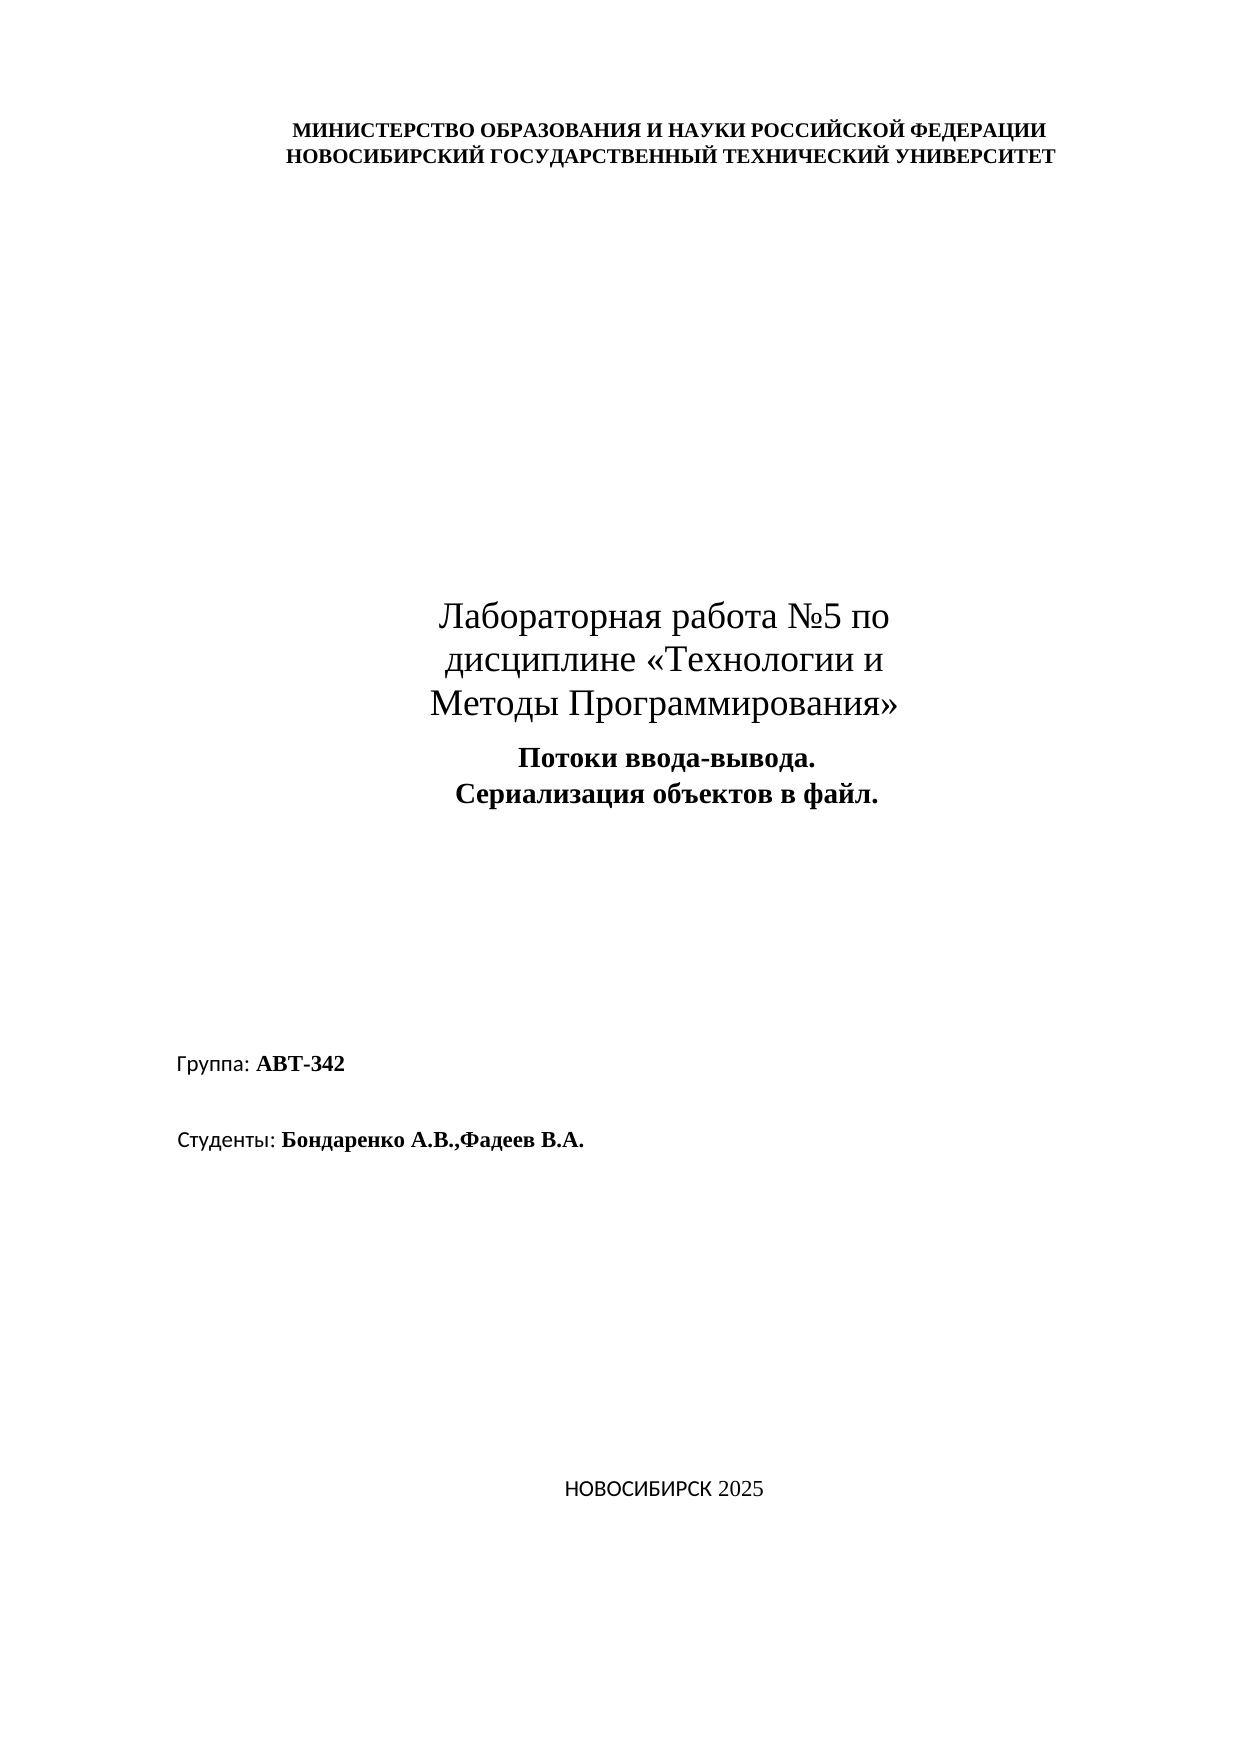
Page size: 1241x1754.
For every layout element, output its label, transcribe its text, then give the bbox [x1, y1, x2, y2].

text Сериализация объектов в файл. [182, 776, 1152, 810]
text Лабораторная работа №5 по дисциплине «Технологии и Методы Программирования» [406, 593, 923, 723]
text Студенты: Бондаренко А.В.,Фадеев В.А. [177, 1125, 1152, 1153]
text Потоки ввода-вывода. [182, 740, 1152, 774]
text Группа: АВТ-342 [177, 1049, 1152, 1077]
text МИНИСТЕРСТВО ОБРАЗОВАНИЯ И НАУКИ РОССИЙСКОЙ ФЕДЕРАЦИИ [177, 118, 1047, 142]
text НОВОСИБИРСК 2025 [177, 1474, 1151, 1502]
text НОВОСИБИРСКИЙ ГОСУДАРСТВЕННЫЙ ТЕХНИЧЕСКИЙ УНИВЕРСИТЕТ [177, 144, 1056, 168]
